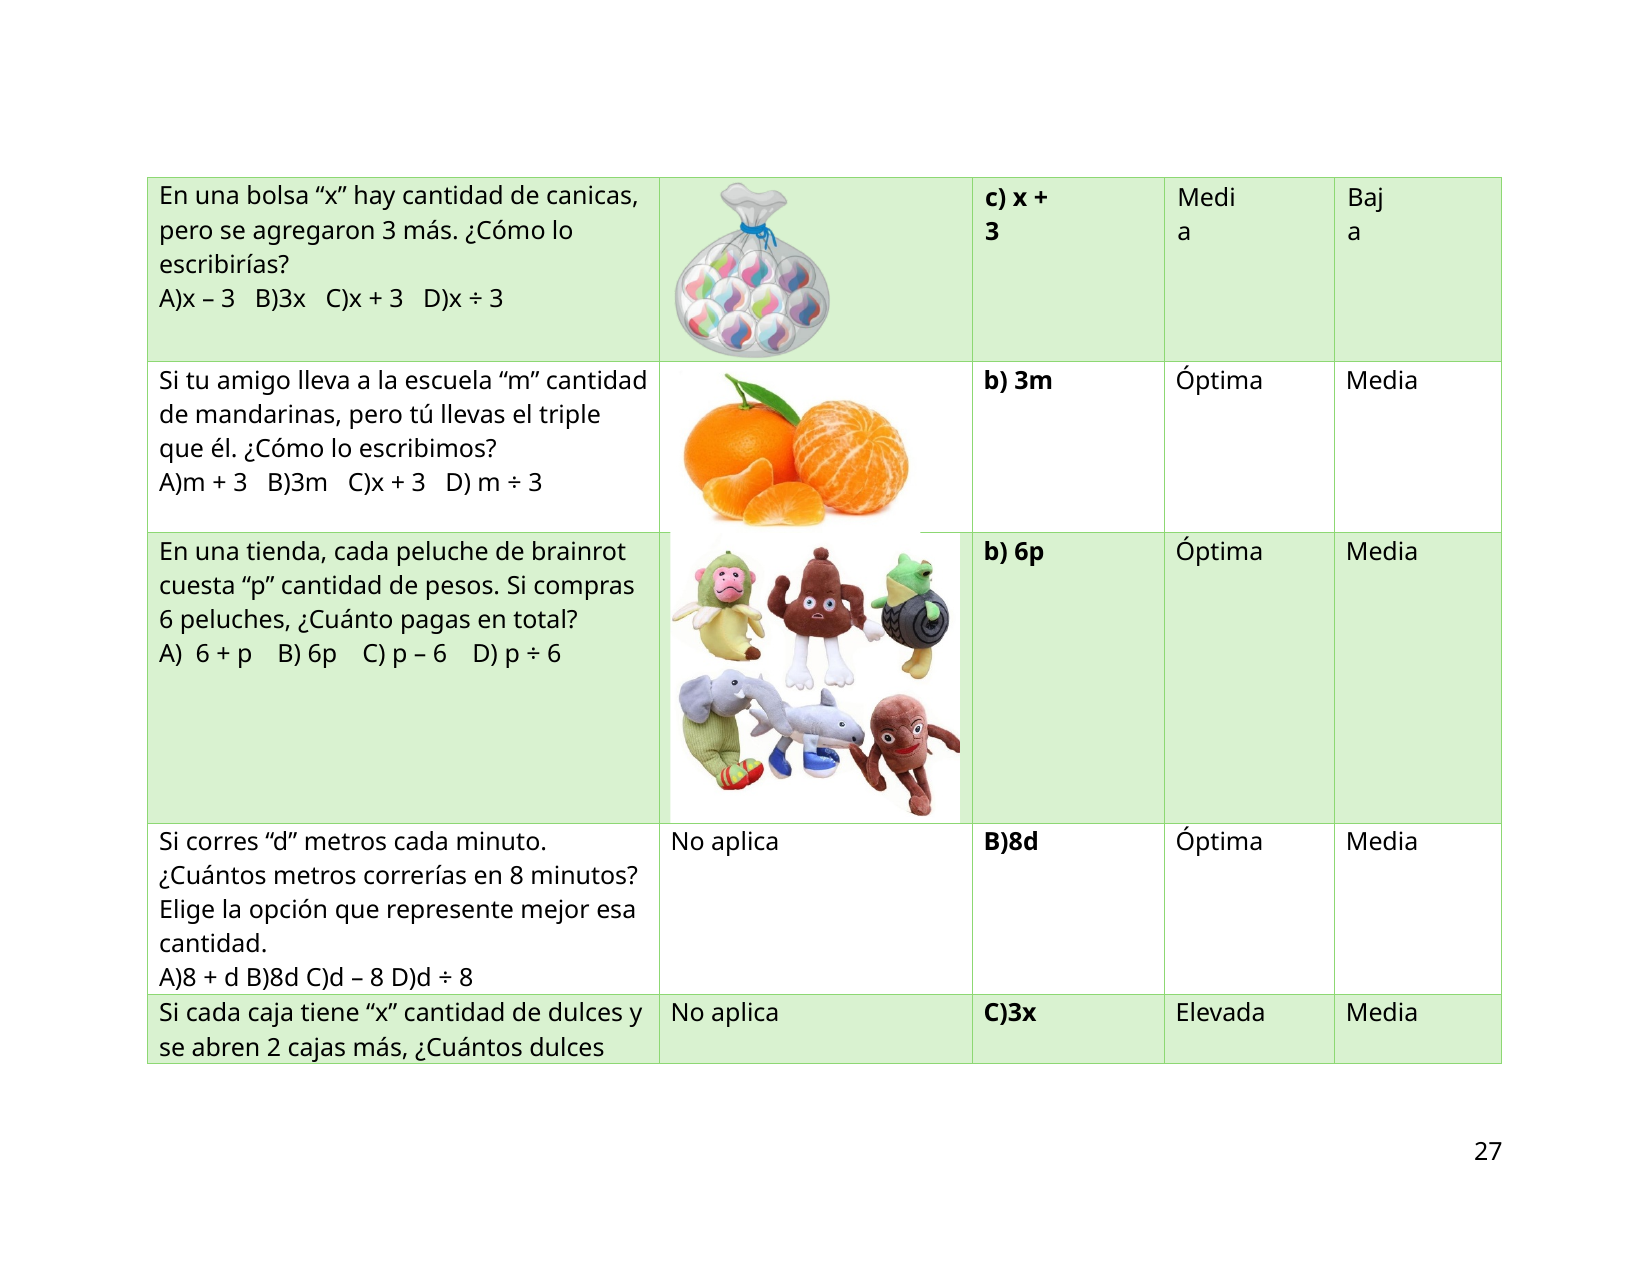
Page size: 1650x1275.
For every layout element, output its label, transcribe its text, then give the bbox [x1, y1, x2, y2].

table_cell No aplica [660, 824, 972, 994]
table_cell [973, 178, 1164, 361]
table_cell No aplica [660, 995, 972, 1063]
table_cell [834, 178, 972, 361]
table_cell b) 3m [973, 362, 1164, 532]
table_cell [1165, 178, 1334, 361]
table_cell [660, 362, 670, 532]
table_cell [660, 533, 670, 823]
table_header c) x + 3 [983, 178, 1068, 249]
table_cell Si tu amigo lleva a la escuela “m” cantidad de mandarinas, pero tú llevas el triple que él. ¿Cómo lo escribimos? A)m + 3 B)3m C)x + 3 D) m ÷ 3 [148, 362, 659, 532]
table_cell [960, 533, 972, 823]
table_cell En una tienda, cada peluche de brainrot cuesta “p” cantidad de pesos. Si compras 6 peluches, ¿Cuánto pagas en total? A) 6 + p B) 6p C) p – 6 D) p ÷ 6 [148, 533, 659, 823]
table_header Media [1175, 178, 1247, 249]
table_cell Media [1335, 533, 1501, 823]
table_header Baja [1346, 178, 1399, 249]
table_cell Óptima [1165, 533, 1334, 823]
table_cell Si corres “d” metros cada minuto. ¿Cuántos metros correrías en 8 minutos? Elige la opción que represente mejor esa cantidad. A)8 + d B)8d C)d – 8 D)d ÷ 8 [148, 824, 659, 994]
table_cell Si cada caja tiene “x” cantidad de dulces y se abren 2 cajas más, ¿Cuántos dulces [148, 995, 659, 1063]
table_cell B)8d [973, 824, 1164, 994]
table_cell [660, 178, 670, 361]
table_cell Óptima [1165, 824, 1334, 994]
table_cell Media [1335, 824, 1501, 994]
table_cell [1335, 178, 1501, 361]
table_cell C)3x [973, 995, 1164, 1063]
table_cell Elevada [1165, 995, 1334, 1063]
table_cell b) 6p [973, 533, 1164, 823]
table_cell Media [1335, 995, 1501, 1063]
table_cell Óptima [1165, 362, 1334, 532]
table_cell [921, 362, 972, 532]
picture [670, 178, 960, 823]
table_cell Media [1335, 362, 1501, 532]
table_cell En una bolsa “x” hay cantidad de canicas, pero se agregaron 3 más. ¿Cómo lo escribirías? A)x – 3 B)3x C)x + 3 D)x ÷ 3 [148, 178, 659, 361]
